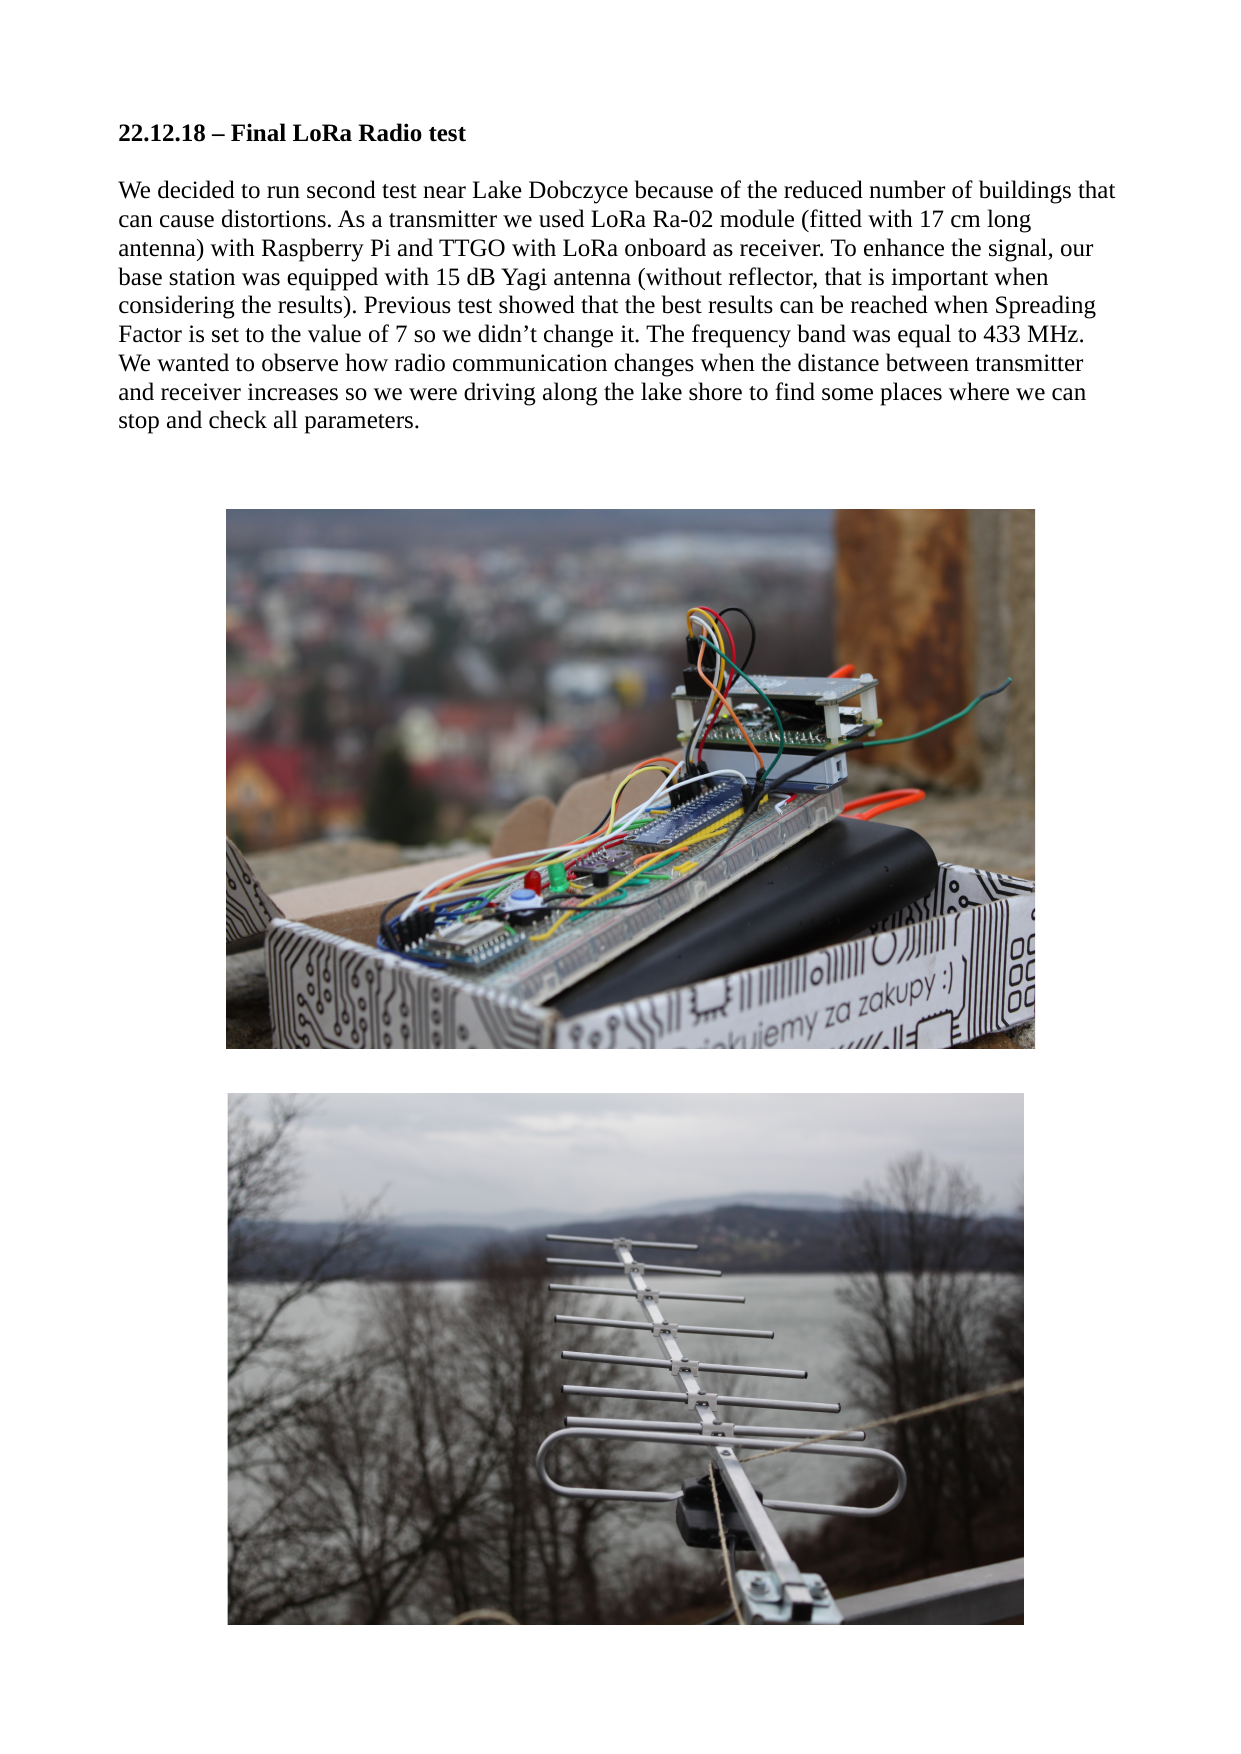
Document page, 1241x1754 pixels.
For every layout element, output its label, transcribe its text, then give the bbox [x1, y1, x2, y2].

picture [226, 509, 1035, 1049]
text 22.12.18 – Final LoRa Radio test [118, 118, 1122, 147]
picture [227, 1093, 1024, 1625]
text We decided to run second test near Lake Dobczyce because of the reduced number of buildings that can cause distortions. As a transmitter we used LoRa Ra-02 module (fitted with 17 cm long antenna) with Raspberry Pi and TTGO with LoRa onboard as receiver. To enhance the signal, our base station was equipped with 15 dB Yagi antenna (without reflector, that is important when considering the results). Previous test showed that the best results can be reached when Spreading Factor is set to the value of 7 so we didn’t change it. The frequency band was equal to 433 MHz. We wanted to observe how radio communication changes when the distance between transmitter and receiver increases so we were driving along the lake shore to find some places where we can stop and check all parameters. [118, 176, 1122, 434]
